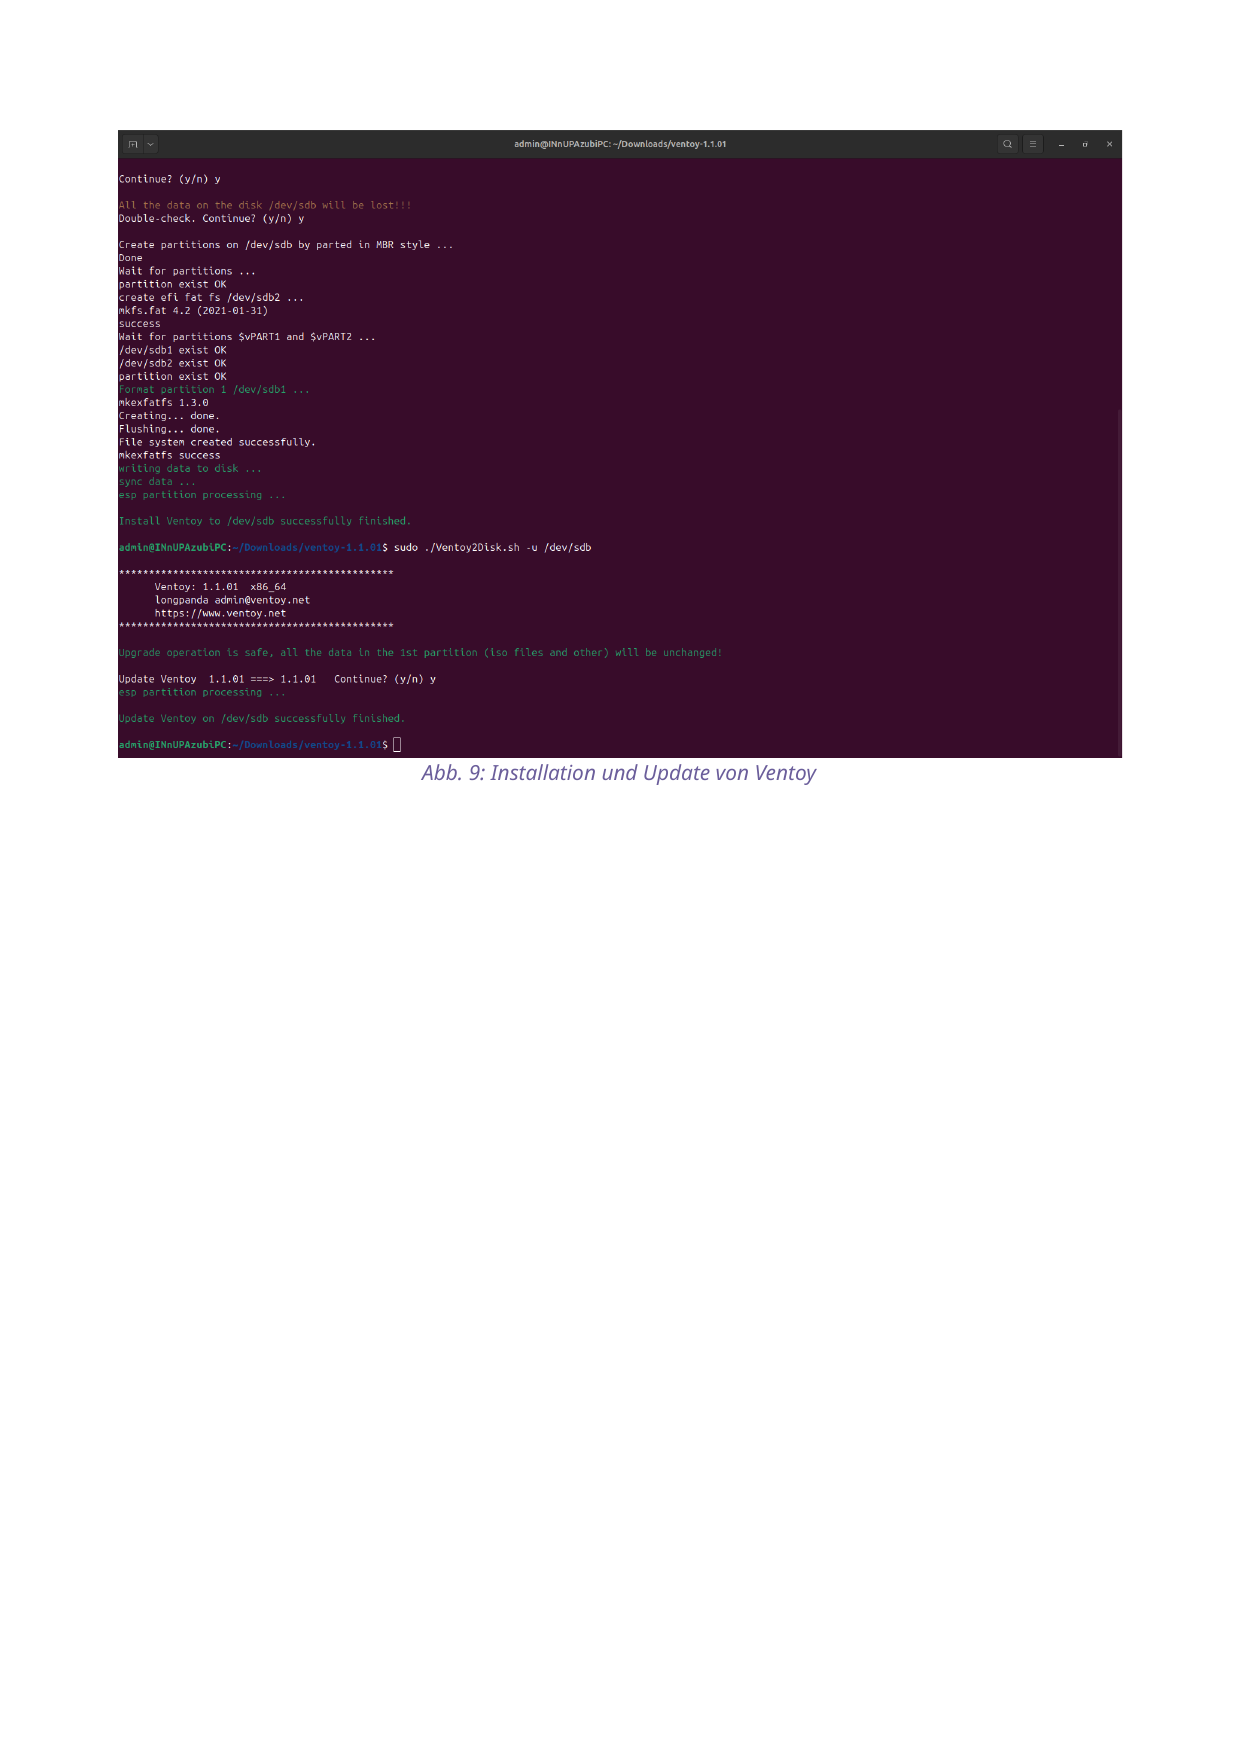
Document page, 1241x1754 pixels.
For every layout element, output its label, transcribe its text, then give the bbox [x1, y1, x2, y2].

picture [118, 130, 1123, 758]
text Abb. 9: Installation und Update von Ventoy [118, 758, 1122, 786]
